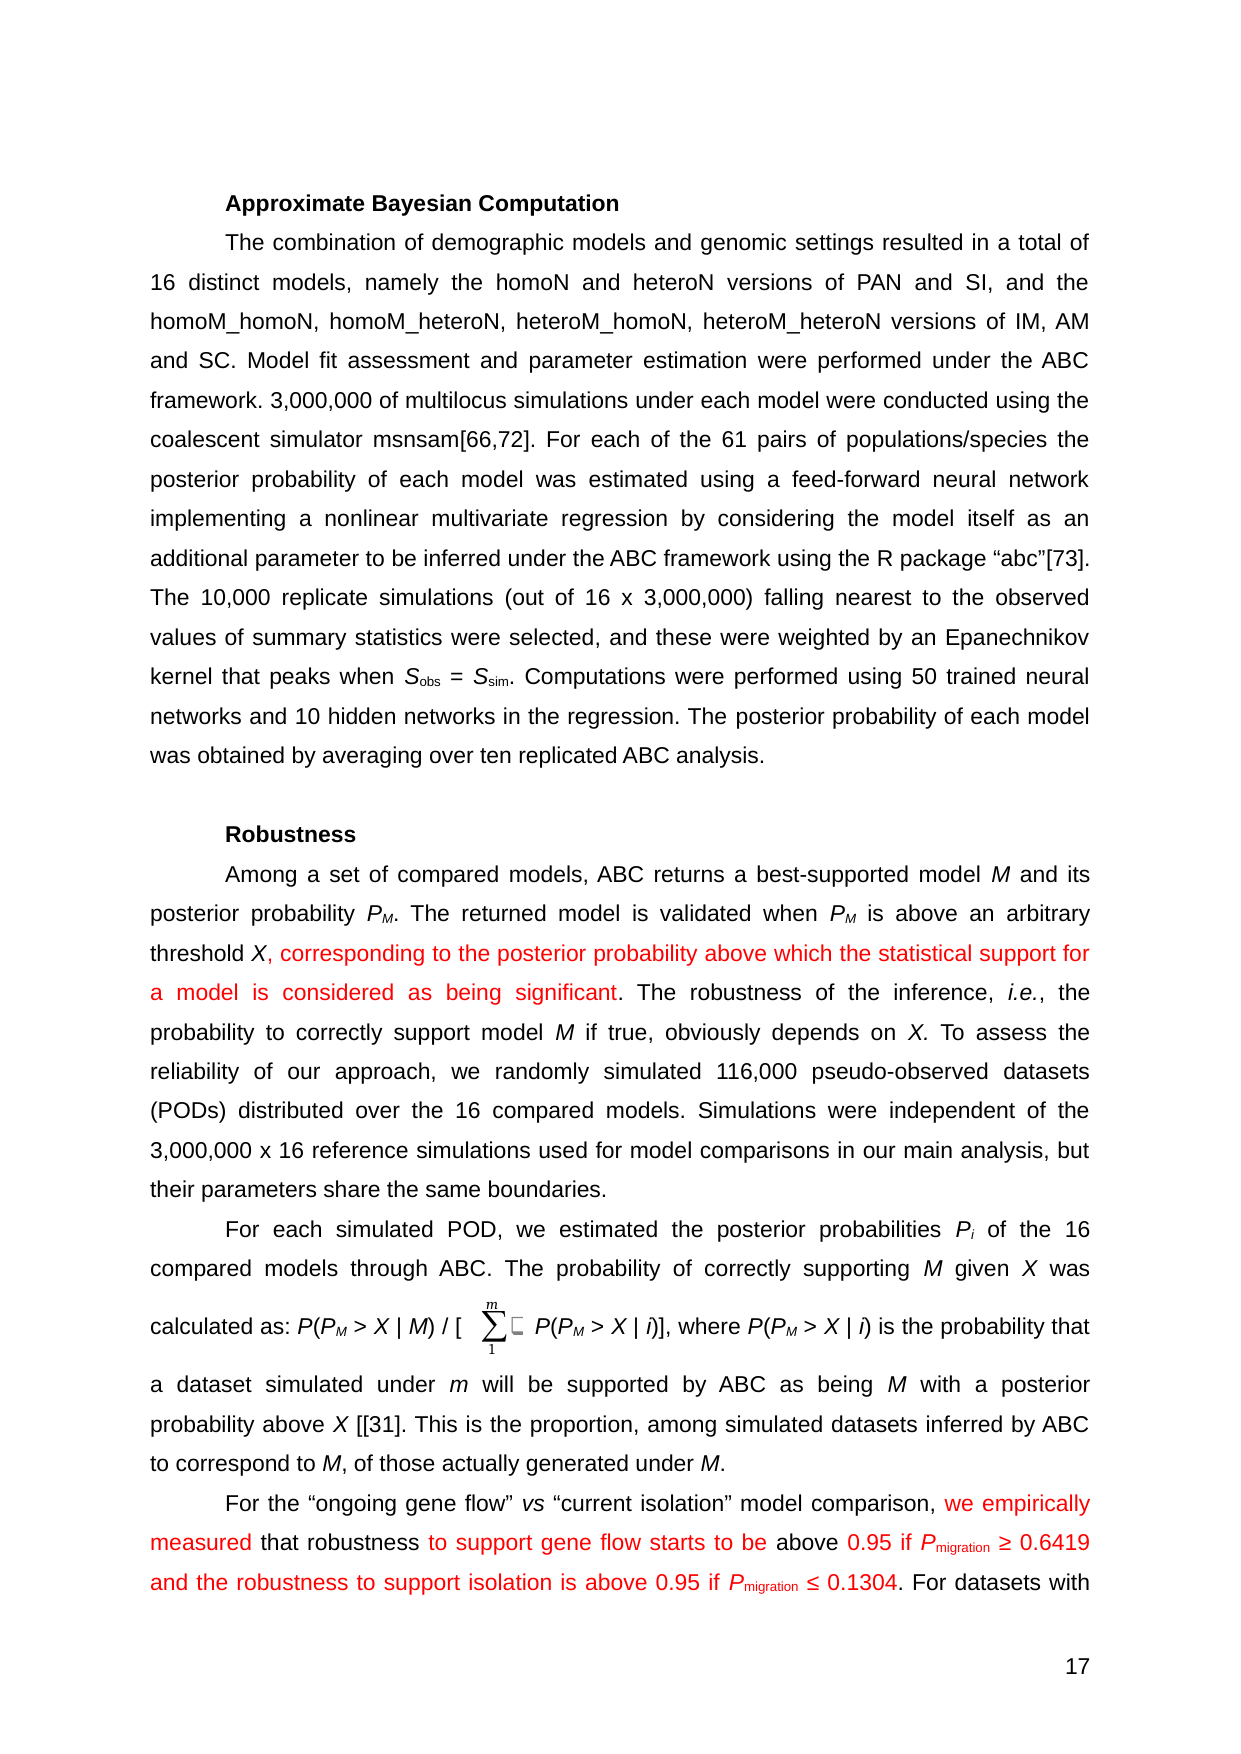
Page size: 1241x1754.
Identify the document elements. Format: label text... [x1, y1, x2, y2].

text Approximate Bayesian Computation [150, 189, 1090, 216]
text Robustness [150, 821, 1090, 847]
text The combination of demographic models and genomic settings resulted in a total of 16 distinct models, namely the homoN and heteroN versions of PAN and SI, and the homoM_homoN, homoM_heteroN, heteroM_homoN, heteroM_heteroN versions of IM, AM and SC. Model fit assessment and parameter estimation were performed under the ABC framework. 3,000,000 of multilocus simulations under each model were conducted using the coalescent simulator msnsam[66,72]. For each of the 61 pairs of populations/species the posterior probability of each model was estimated using a feed-forward neural network implementing a nonlinear multivariate regression by considering the model itself as an additional parameter to be inferred under the ABC framework using the R package “abc”[73]. The 10,000 replicate simulations (out of 16 x 3,000,000) falling nearest to the observed values of summary statistics were selected, and these were weighted by an Epanechnikov kernel that peaks when Sobs = Ssim. Computations were performed using 50 trained neural networks and 10 hidden networks in the regression. The posterior probability of each model was obtained by averaging over ten replicated ABC analysis. [150, 229, 1090, 768]
text For the “ongoing gene flow” vs “current isolation” model comparison, we empirically measured that robustness to support gene flow starts to be above 0.95 if Pmigration ≥ 0.6419 and the robustness to support isolation is above 0.95 if Pmigration ≤ 0.1304. For datasets with [150, 1489, 1090, 1595]
text Among a set of compared models, ABC returns a best-supported model M and its posterior probability PM. The returned model is validated when PM is above an arbitrary threshold X, corresponding to the posterior probability above which the statistical support for a model is considered as being significant. The robustness of the inference, i.e., the probability to correctly support model M if true, obviously depends on X. To assess the reliability of our approach, we randomly simulated 116,000 pseudo-observed datasets (PODs) distributed over the 16 compared models. Simulations were independent of the 3,000,000 x 16 reference simulations used for model comparisons in our main analysis, but their parameters share the same boundaries. [150, 861, 1090, 1203]
text For each simulated POD, we estimated the posterior probabilities Pi of the 16 compared models through ABC. The probability of correctly supporting M given X was calculated as: P(PM > X | M) / [P(PM > X | i)], where P(PM > X | i) is the probability that a dataset simulated under m will be supported by ABC as being M with a posterior probability above X [[31]. This is the proportion, among simulated datasets inferred by ABC to correspond to M, of those actually generated under M. [150, 1216, 1090, 1476]
